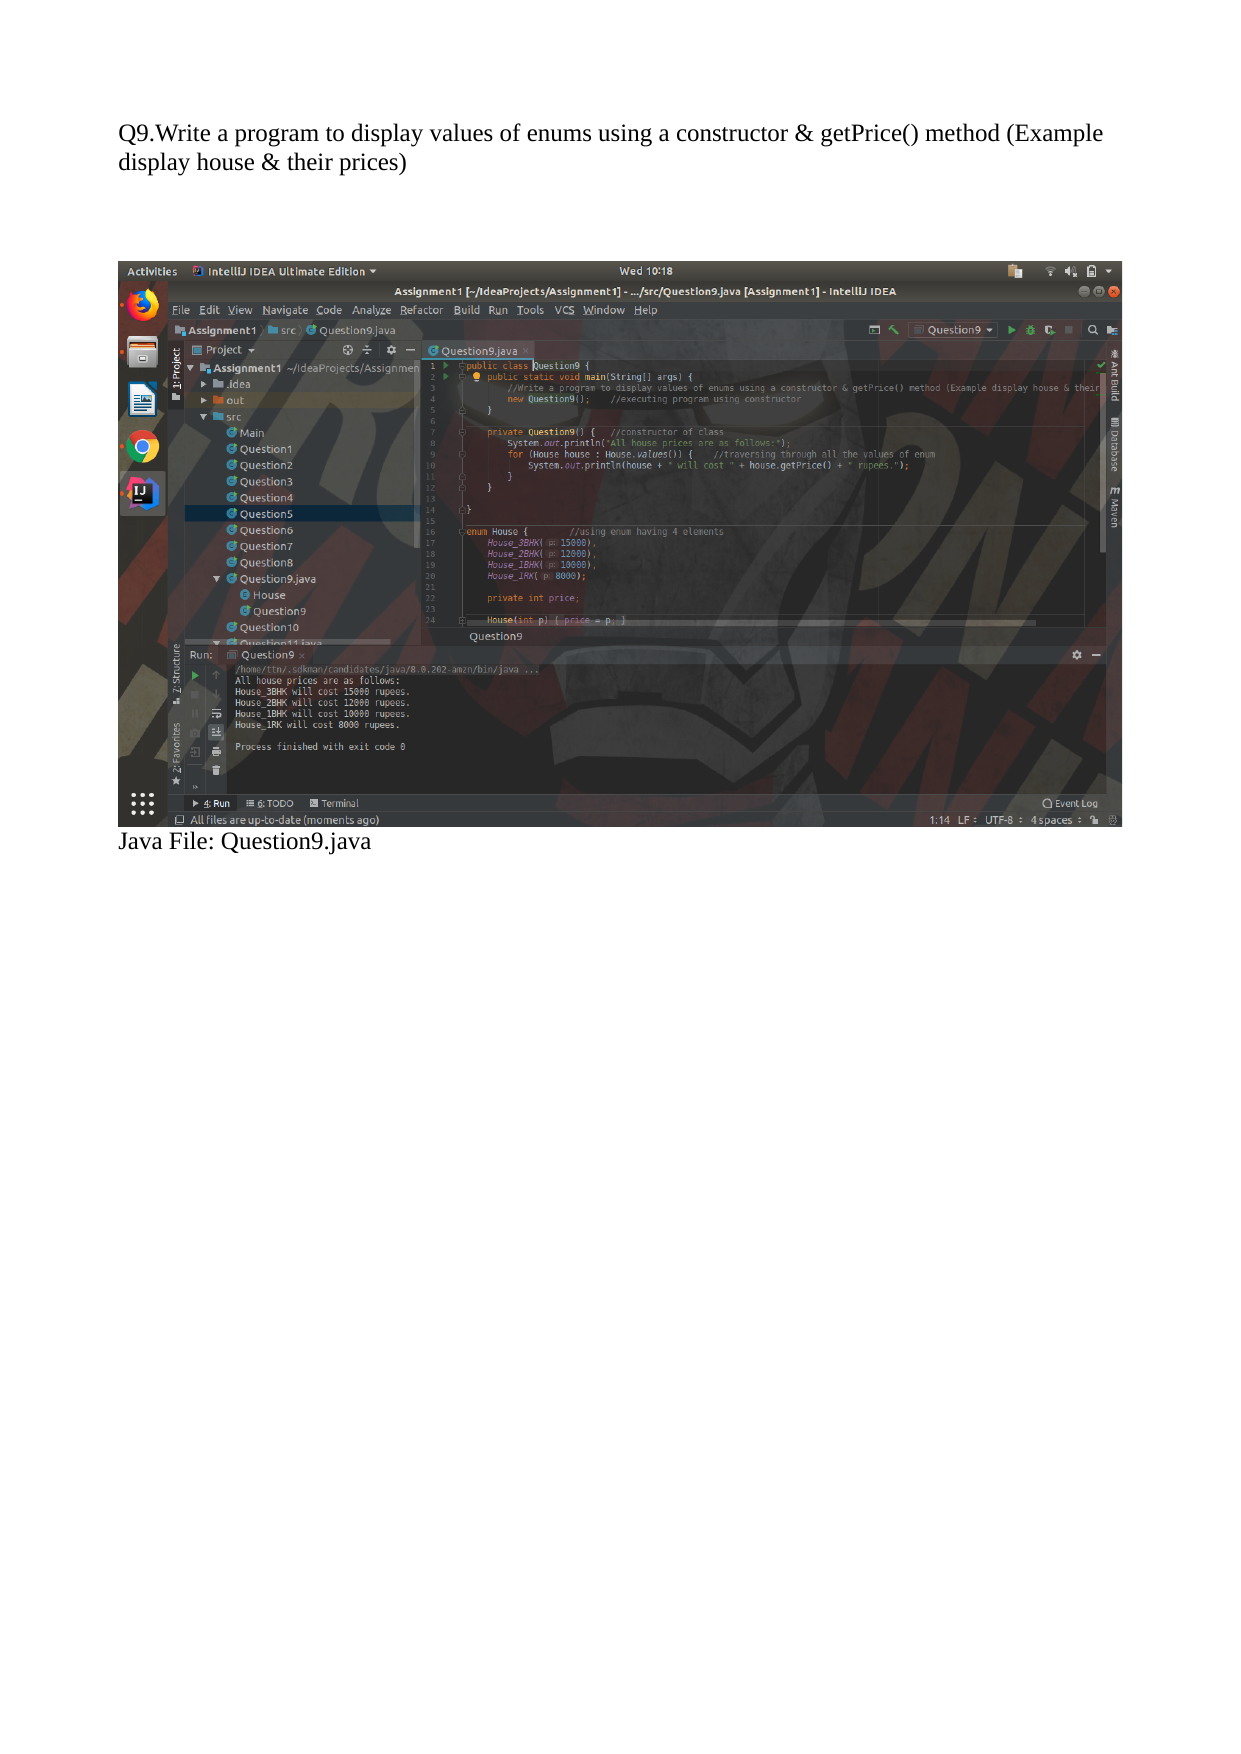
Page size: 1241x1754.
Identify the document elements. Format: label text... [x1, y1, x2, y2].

picture [118, 261, 1123, 827]
text Q9.Write a program to display values of enums using a constructor & getPrice() method (Example display house & their prices) [118, 118, 1122, 204]
text Java File: Question9.java [118, 827, 1122, 855]
